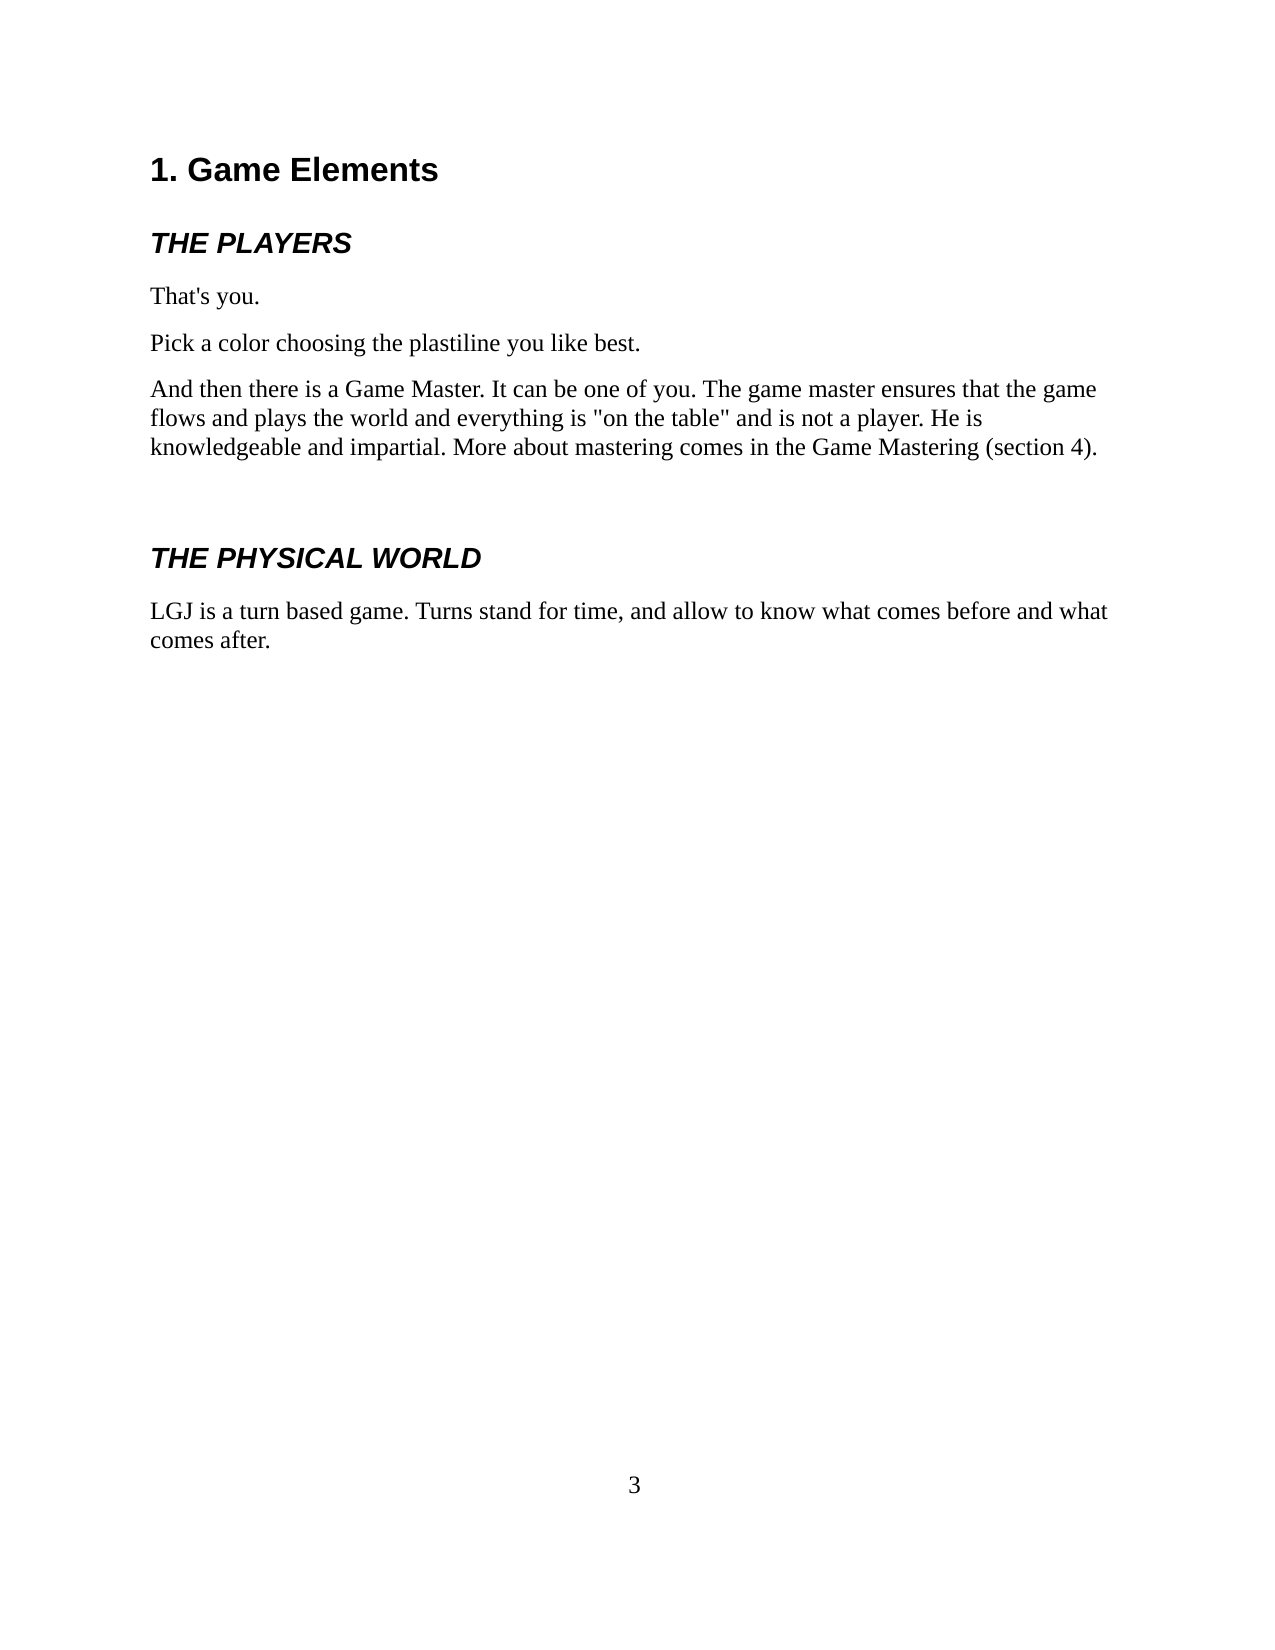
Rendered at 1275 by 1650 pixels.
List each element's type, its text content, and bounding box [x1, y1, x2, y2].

subtitle THE PLAYERS [150, 226, 1125, 260]
text That's you. [150, 281, 1125, 310]
text LGJ is a turn based game. Turns stand for time, and allow to know what comes before and what comes after. [150, 596, 1125, 654]
text And then there is a Game Master. It can be one of you. The game master ensures that the game flows and plays the world and everything is "on the table" and is not a player. He is knowledgeable and impartial. More about mastering comes in the Game Mastering (section 4). [150, 374, 1125, 461]
text Pick a color choosing the plastiline you like best. [150, 328, 1125, 357]
subtitle 1. Game Elements [150, 150, 1125, 189]
subtitle THE PHYSICAL WORLD [150, 541, 1125, 575]
